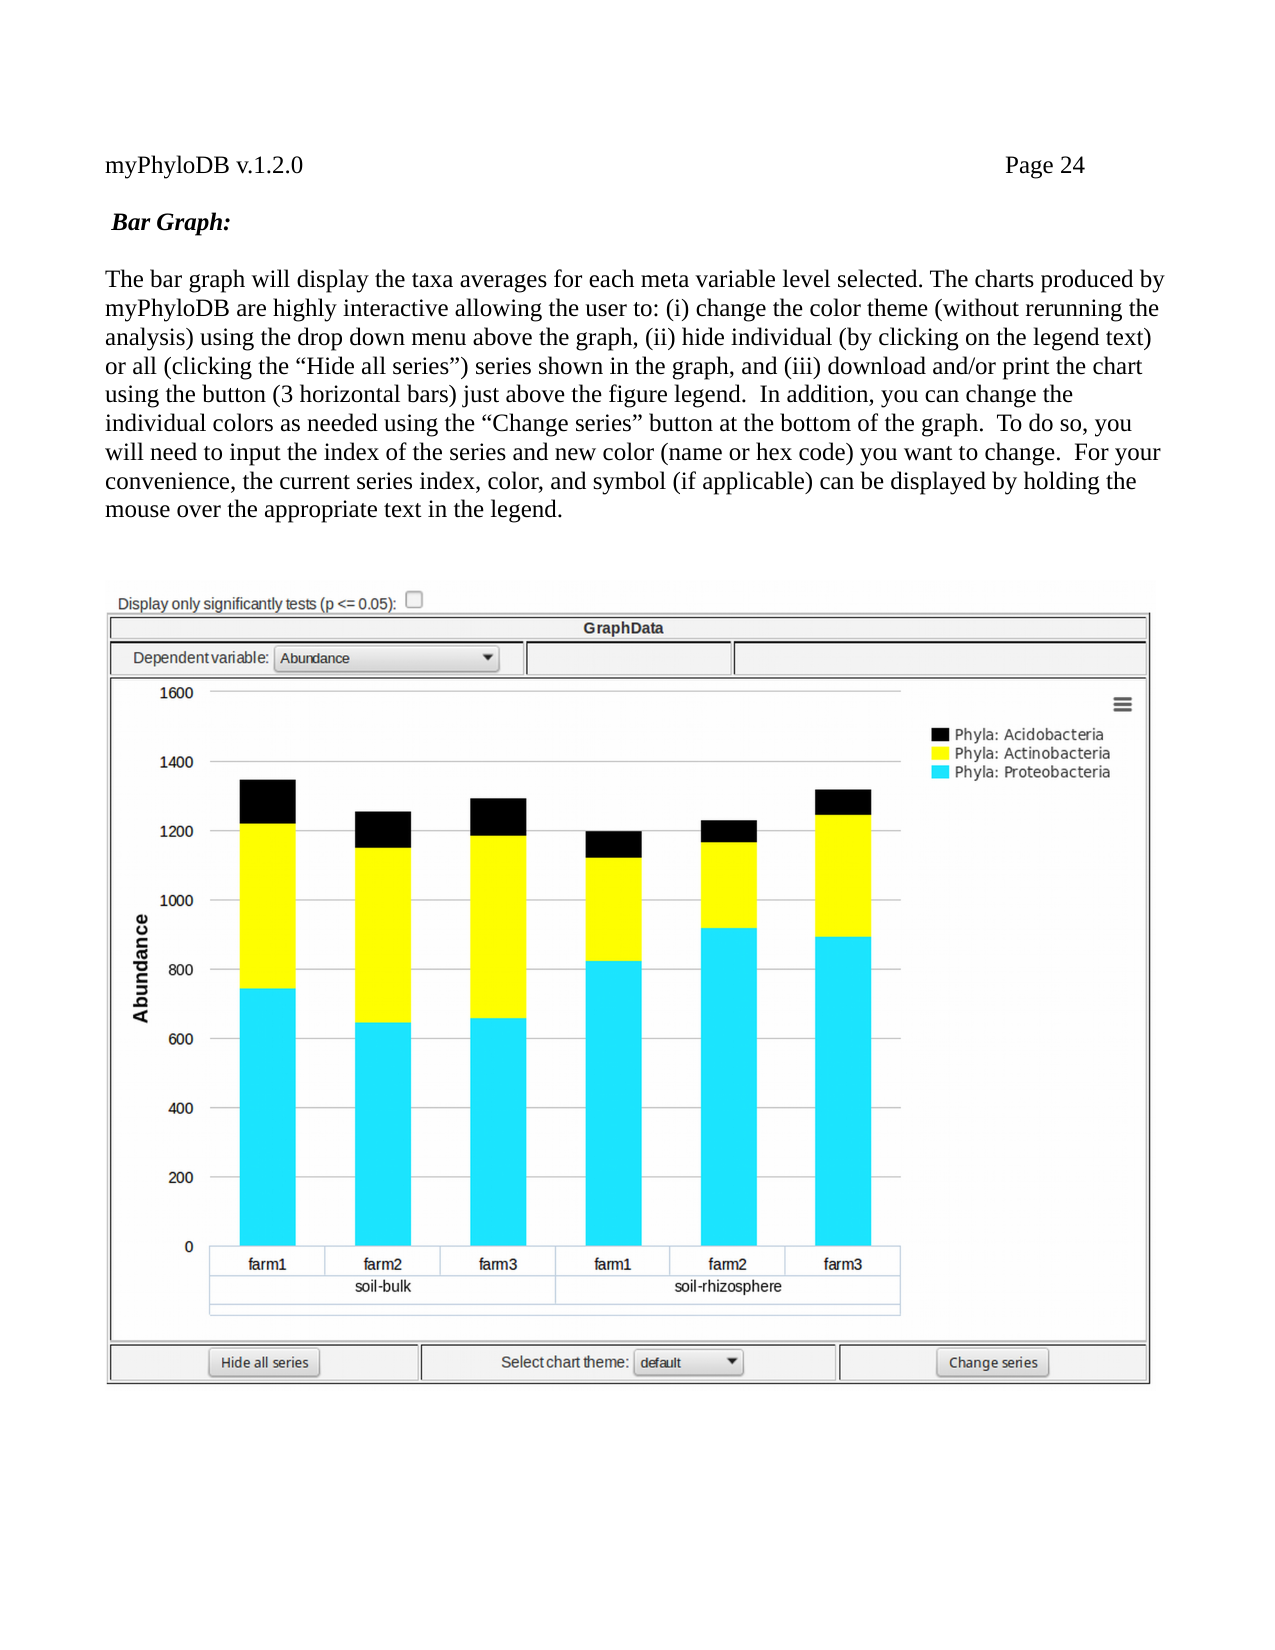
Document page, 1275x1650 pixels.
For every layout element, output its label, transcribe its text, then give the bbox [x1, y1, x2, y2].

text Bar Graph: [105, 207, 886, 236]
picture [105, 580, 1156, 1391]
text The bar graph will display the taxa averages for each meta variable level selected. The charts produced by myPhyloDB are highly interactive allowing the user to: (i) change the color theme (without rerunning the analysis) using the drop down menu above the graph, (ii) hide individual (by clicking on the legend text) or all (clicking the “Hide all series”) series shown in the graph, and (iii) download and/or print the chart using the button (3 horizontal bars) just above the figure legend. In addition, you can change the individual colors as needed using the “Change series” button at the bottom of the graph. To do so, you will need to input the index of the series and new color (name or hex code) you want to change. For your convenience, the current series index, color, and symbol (if applicable) can be displayed by holding the mouse over the appropriate text in the legend. [105, 264, 1170, 523]
